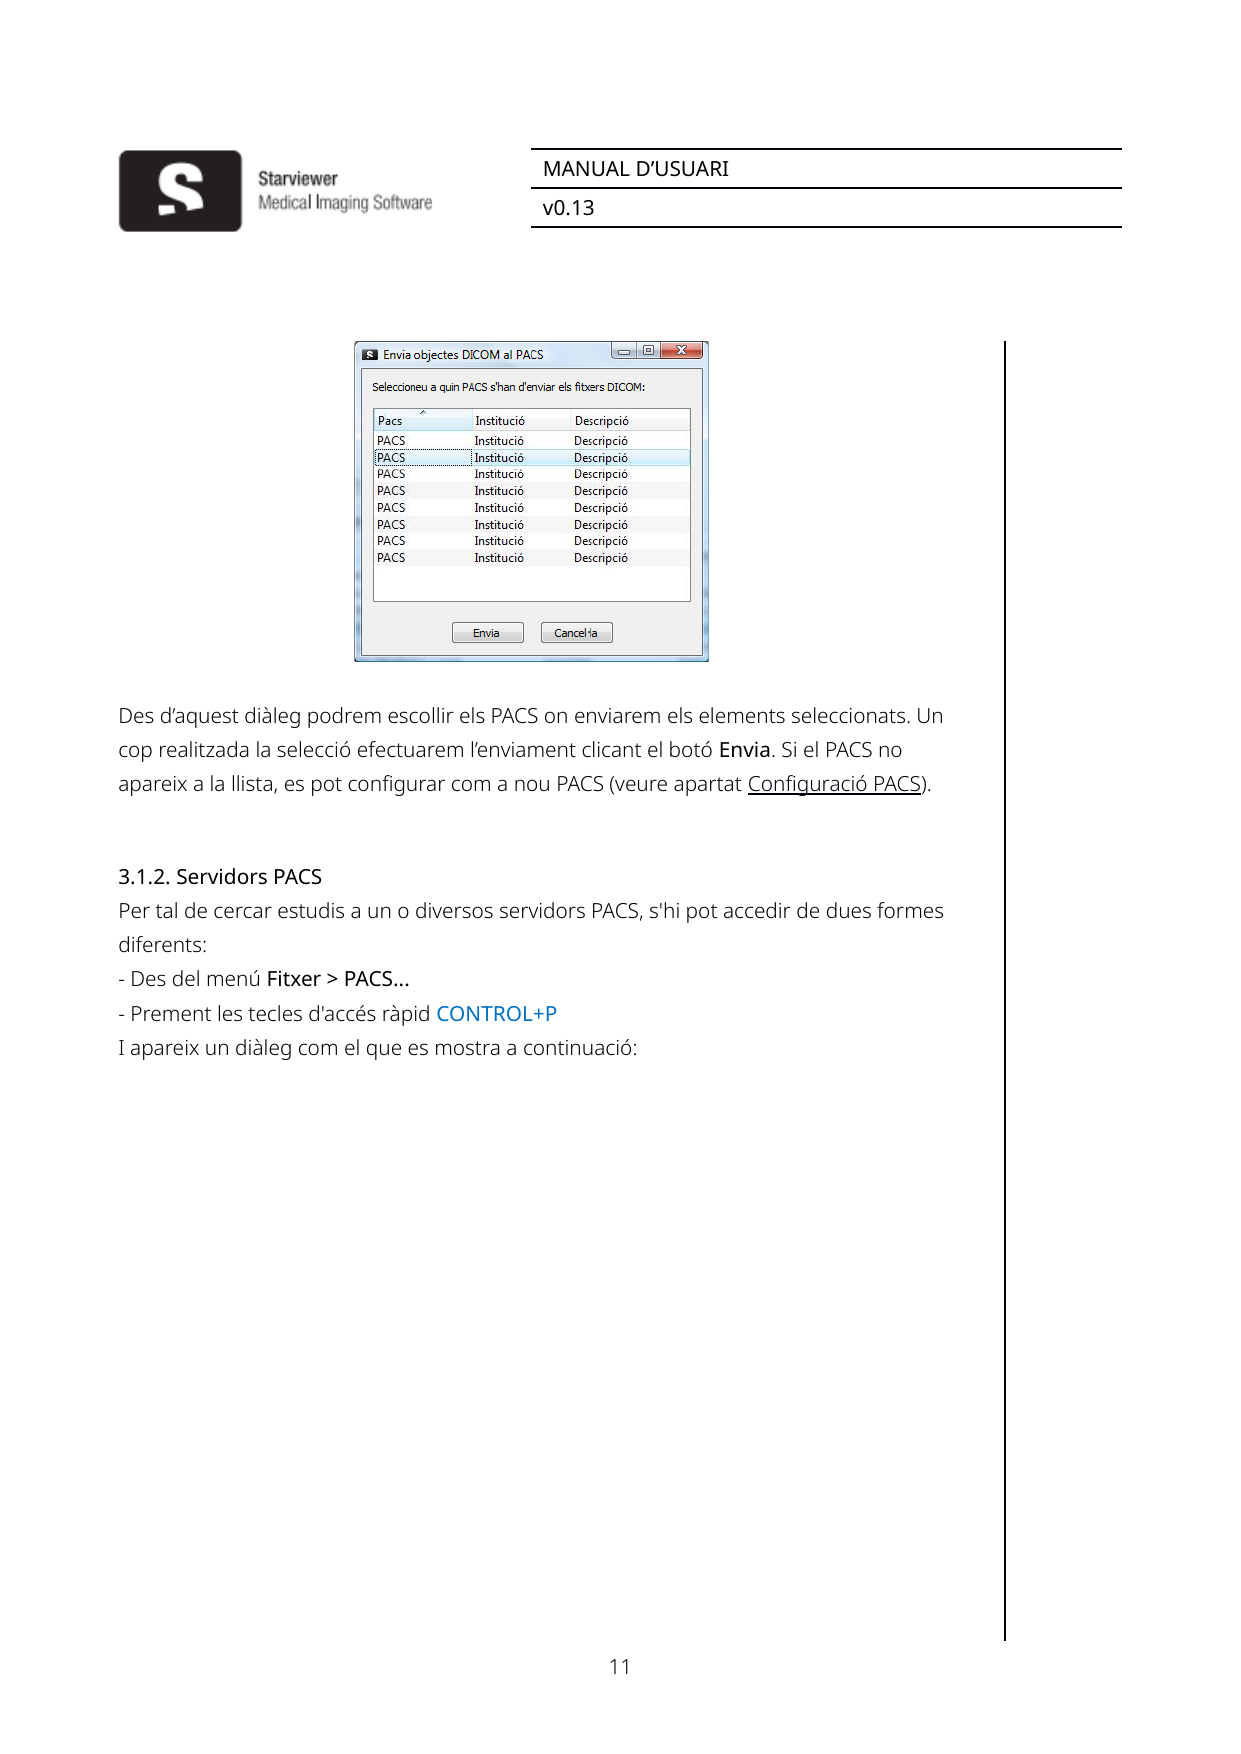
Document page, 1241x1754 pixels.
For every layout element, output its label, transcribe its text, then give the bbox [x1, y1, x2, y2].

text - Prement les tecles d'accés ràpid CONTROL+P [118, 999, 1004, 1027]
text I apareix un diàleg com el que es mostra a continuació: [118, 1033, 1004, 1061]
picture [354, 341, 709, 662]
subtitle Servidors PACS [118, 862, 1004, 891]
text - Des del menú Fitxer > PACS... [118, 964, 1004, 993]
text Per tal de cercar estudis a un o diversos servidors PACS, s'hi pot accedir de dues formes diferents: [118, 896, 1004, 959]
text Des d’aquest diàleg podrem escollir els PACS on enviarem els elements seleccionats. Un cop realitzada la selecció efectuarem l’enviament clicant el botó Envia. Si el PACS no apareix a la llista, es pot configurar com a nou PACS (veure apartat Configuració PACS). [118, 701, 1004, 798]
